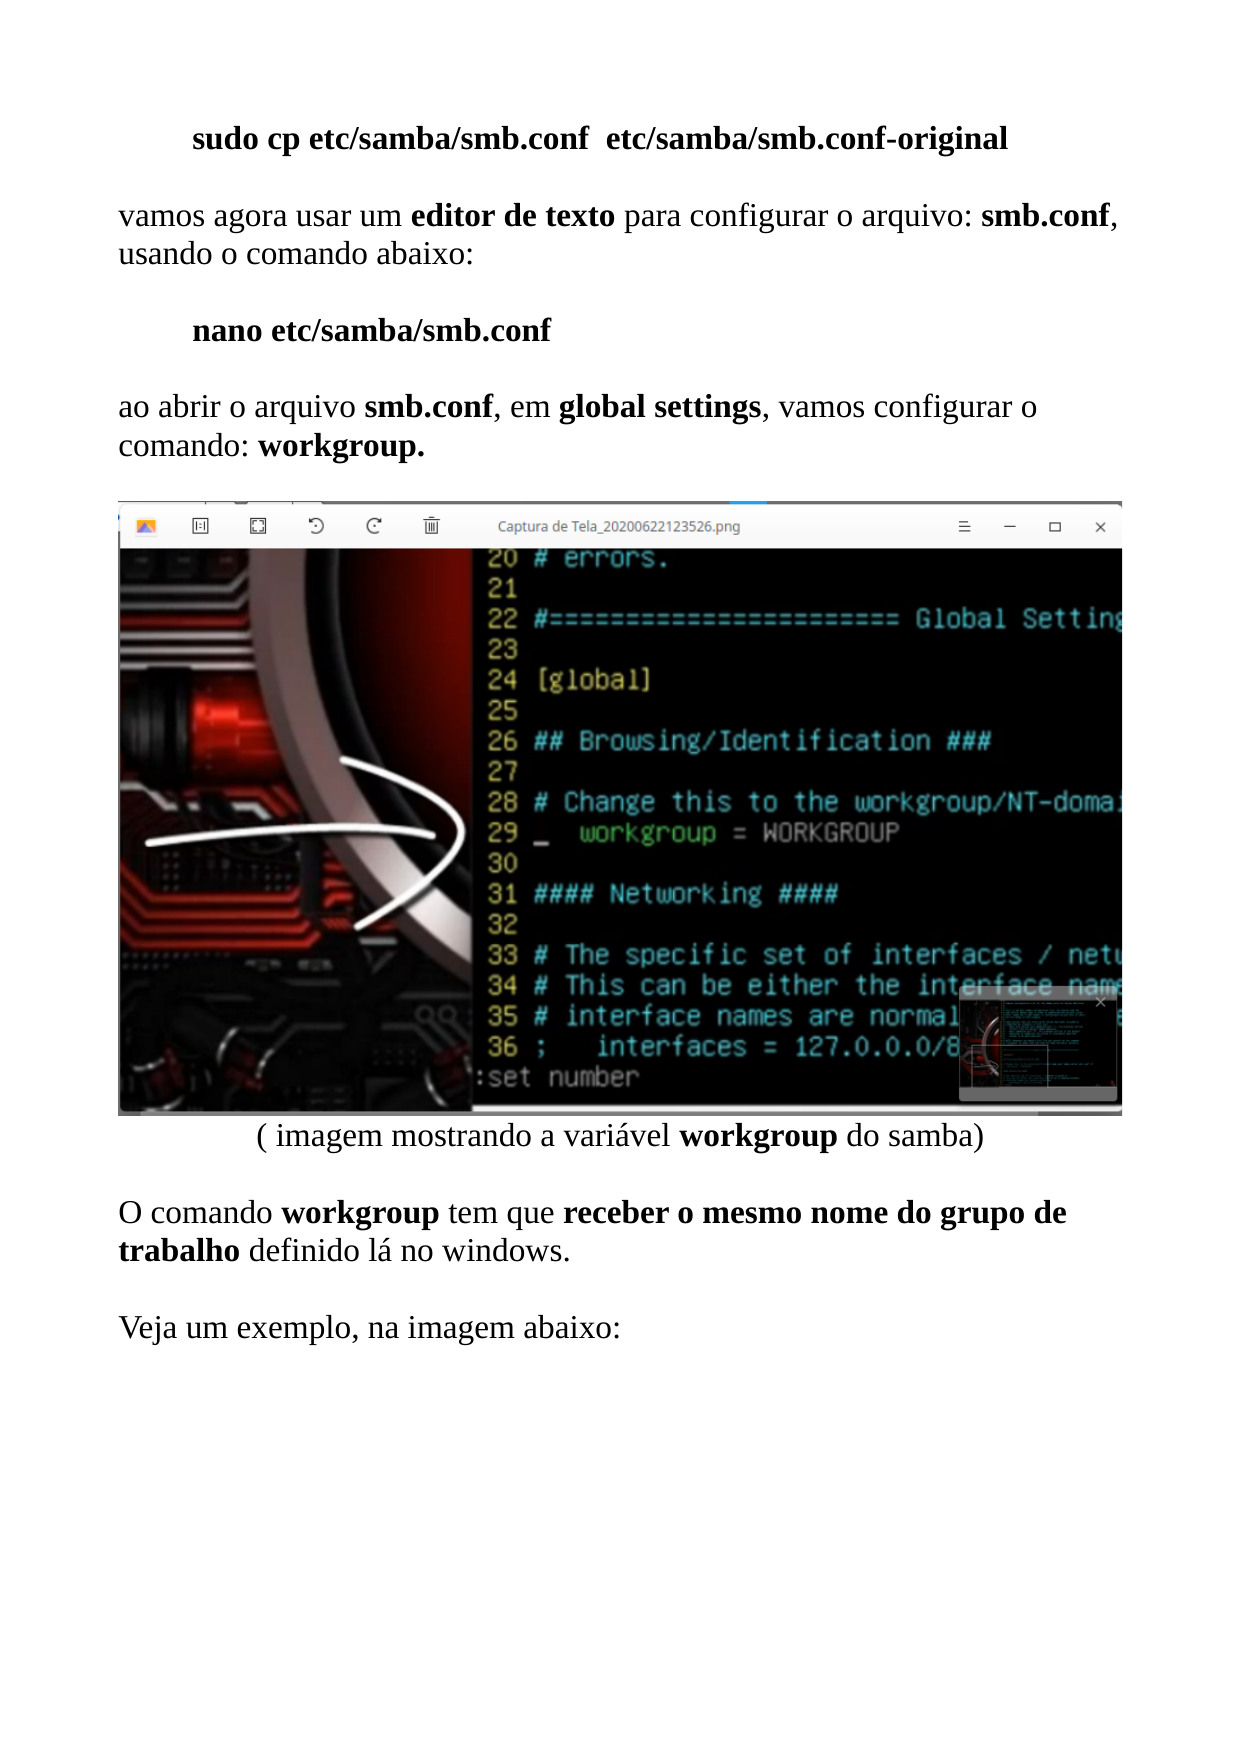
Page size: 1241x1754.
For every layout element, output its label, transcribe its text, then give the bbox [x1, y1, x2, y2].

text vamos agora usar um editor de texto para configurar o arquivo: smb.conf, usando o comando abaixo: [118, 195, 1122, 271]
text O comando workgroup tem que receber o mesmo nome do grupo de trabalho definido lá no windows. [118, 1192, 1122, 1269]
text ao abrir o arquivo smb.conf, em global settings, vamos configurar o comando: workgroup. [118, 386, 1122, 463]
text nano etc/samba/smb.conf [118, 310, 1122, 348]
picture [118, 501, 1123, 1116]
text ( imagem mostrando a variável workgroup do samba) [118, 1116, 1122, 1154]
text Veja um exemplo, na imagem abaixo: [118, 1307, 1122, 1346]
text sudo cp etc/samba/smb.conf etc/samba/smb.conf-original [118, 118, 1122, 156]
